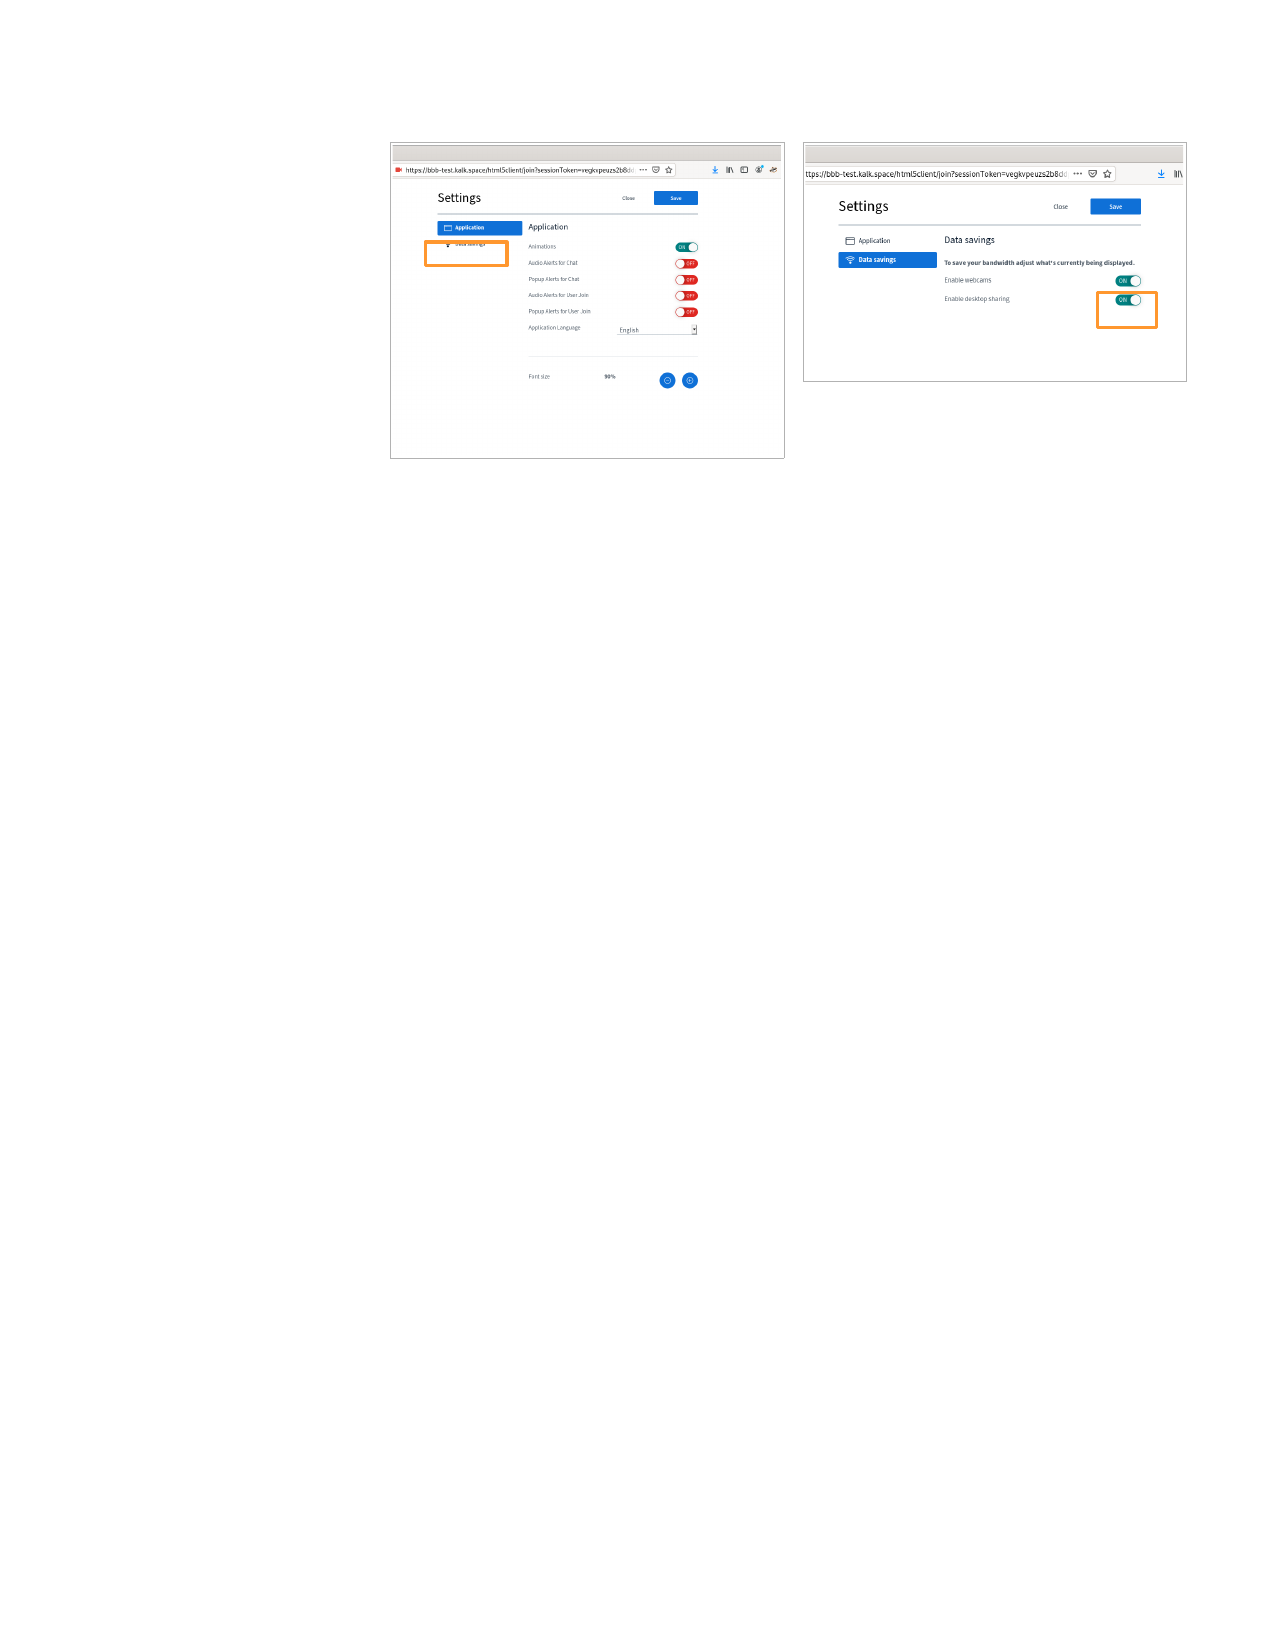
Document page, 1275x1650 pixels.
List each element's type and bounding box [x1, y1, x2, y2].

picture [805, 145, 1184, 379]
picture [392, 145, 781, 455]
